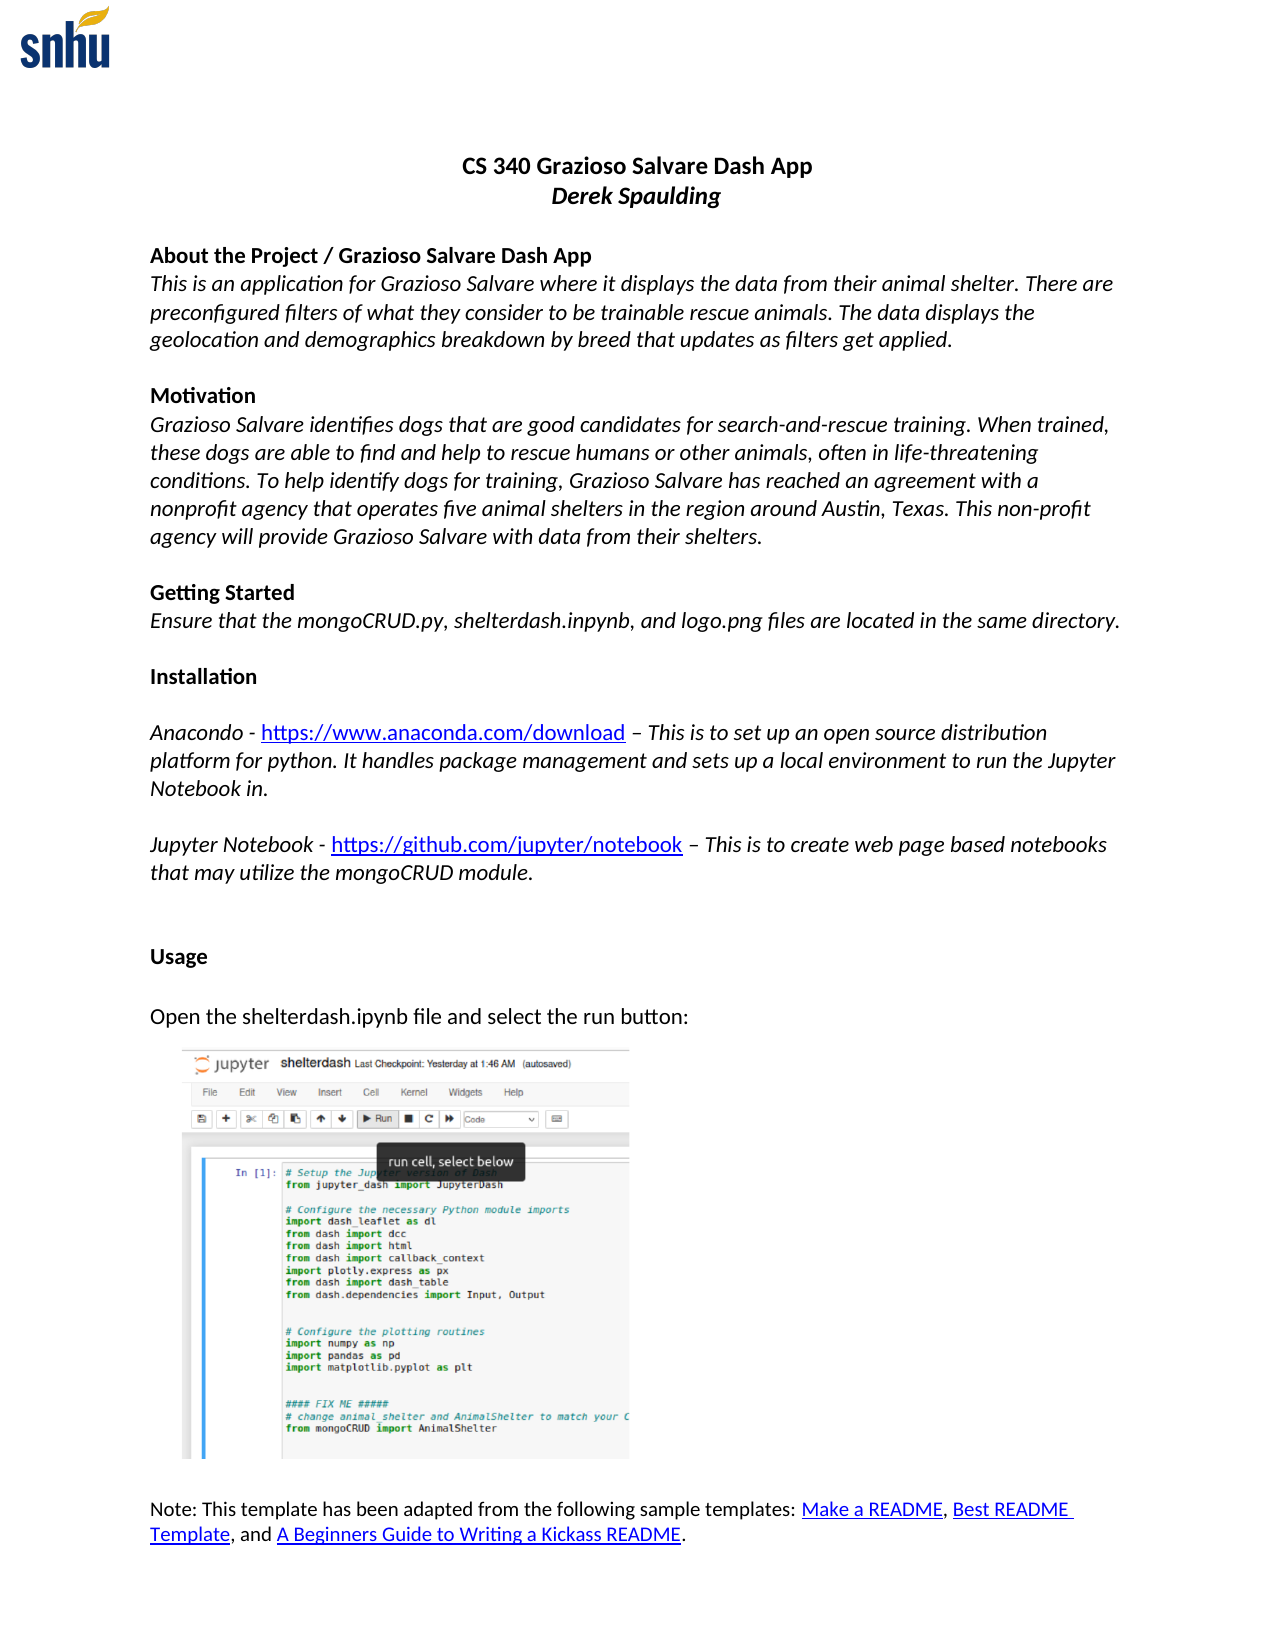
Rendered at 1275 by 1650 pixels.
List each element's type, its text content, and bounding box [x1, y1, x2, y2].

subtitle Installation [150, 662, 1125, 690]
subtitle Motivation [150, 382, 1125, 410]
text Open the shelterdash.ipynb file and select the run button: [150, 1002, 1125, 1030]
picture [0, 0, 138, 77]
subtitle Getting Started [150, 578, 1125, 606]
text Anacondo - https://www.anaconda.com/download – This is to set up an open source distribution platform for python. It handles package management and sets up a local environment to run the Jupyter Notebook in. [150, 718, 1125, 802]
subtitle CS 340 Grazioso Salvare Dash App [150, 150, 1125, 181]
text This is an application for Grazioso Salvare where it displays the data from their animal shelter. There are preconfigured filters of what they consider to be trainable rescue animals. The data displays the geolocation and demographics breakdown by breed that updates as filters get applied. [150, 269, 1125, 354]
text these dogs are able to find and help to rescue humans or other animals, often in life-threatening [150, 438, 1125, 466]
subtitle Derek Spaulding [150, 181, 1125, 242]
text Ensure that the mongoCRUD.py, shelterdash.inpynb, and logo.png files are located in the same directory. [150, 606, 1125, 634]
text Grazioso Salvare identifies dogs that are good candidates for search-and-rescue training. When trained, [150, 410, 1125, 438]
subtitle About the Project / Grazioso Salvare Dash App [150, 242, 1125, 269]
text conditions. To help identify dogs for training, Grazioso Salvare has reached an agreement with a nonprofit agency that operates five animal shelters in the region around Austin, Texas. This non-profit [150, 466, 1125, 522]
picture [181, 1047, 630, 1459]
text Jupyter Notebook - https://github.com/jupyter/notebook – This is to create web page based notebooks that may utilize the mongoCRUD module. [150, 830, 1125, 886]
subtitle Usage [150, 942, 1125, 970]
text agency will provide Grazioso Salvare with data from their shelters. [150, 522, 1125, 550]
